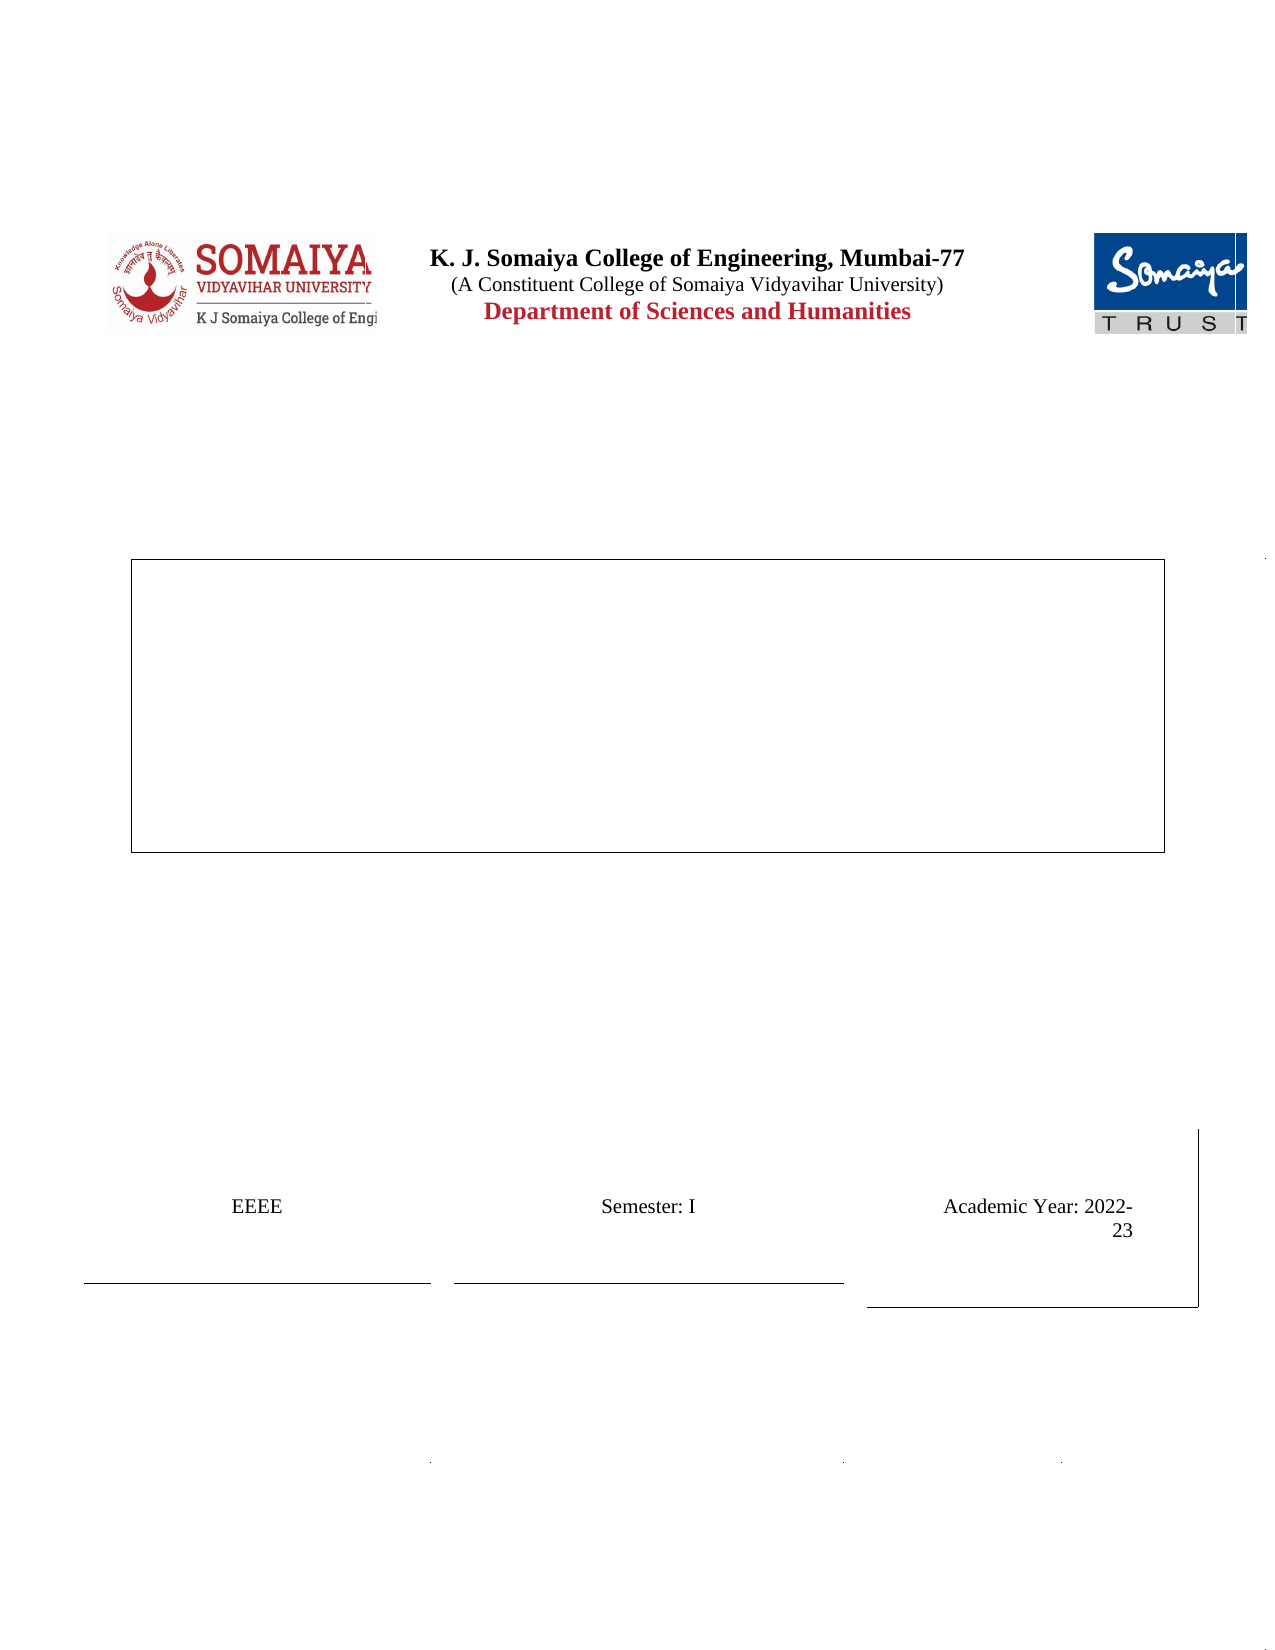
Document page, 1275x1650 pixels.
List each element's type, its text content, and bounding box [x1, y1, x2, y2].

table_cell Mention some applications of battery level indicator. Ans. A battery indicator is a device which gives information about a battery. This will usually be a visual indication of the battery's state of charge. Some of its applications are battery indicators in power banks, wireless earphones , laptops and many other battery appliances. Explain practical usage of Voltage- division concept? Ans. A voltage divider can be used to scale down a very high voltage so that it can be measured by a volt meter. The high voltage is applied across the divider, and the divider output—which outputs a lower voltage that is within the meter's input range—is measured by the meter. Explain working of Battery Level Indicator implemented in this experiment in your own words? Ans. We used the concept of Voltage division wherein we have connected the resistors in parallel to each other so that the leds connected next to it only lights up when the battery is above a particular voltage. Battery level indicator lets us know the status of battery of a device just by glowing the number of LEDs. The voltage probe helps us to know the voltage difference values at which the LEDs glow dimply and brightly. Using this we can determine the status of the battery [132, 560, 1164, 852]
table_cell Mention some applications of battery level indicator. Ans. A battery indicator is a device which gives information about a battery. This will usually be a visual indication of the battery's state of charge. Some of its applications are battery indicators in power banks, wireless earphones , laptops and many other battery appliances. Explain practical usage of Voltage- division concept? Ans. A voltage divider can be used to scale down a very high voltage so that it can be measured by a volt meter. The high voltage is applied across the divider, and the divider output—which outputs a lower voltage that is within the meter's input range—is measured by the meter. Explain working of Battery Level Indicator implemented in this experiment in your own words? Ans. We used the concept of Voltage division wherein we have connected the resistors in parallel to each other so that the leds connected next to it only lights up when the battery is above a particular voltage. Battery level indicator lets us know the status of battery of a device just by glowing the number of LEDs. The voltage probe helps us to know the voltage difference values at which the LEDs glow dimply and brightly. Using this we can determine the status of the battery [219, 561, 1152, 826]
